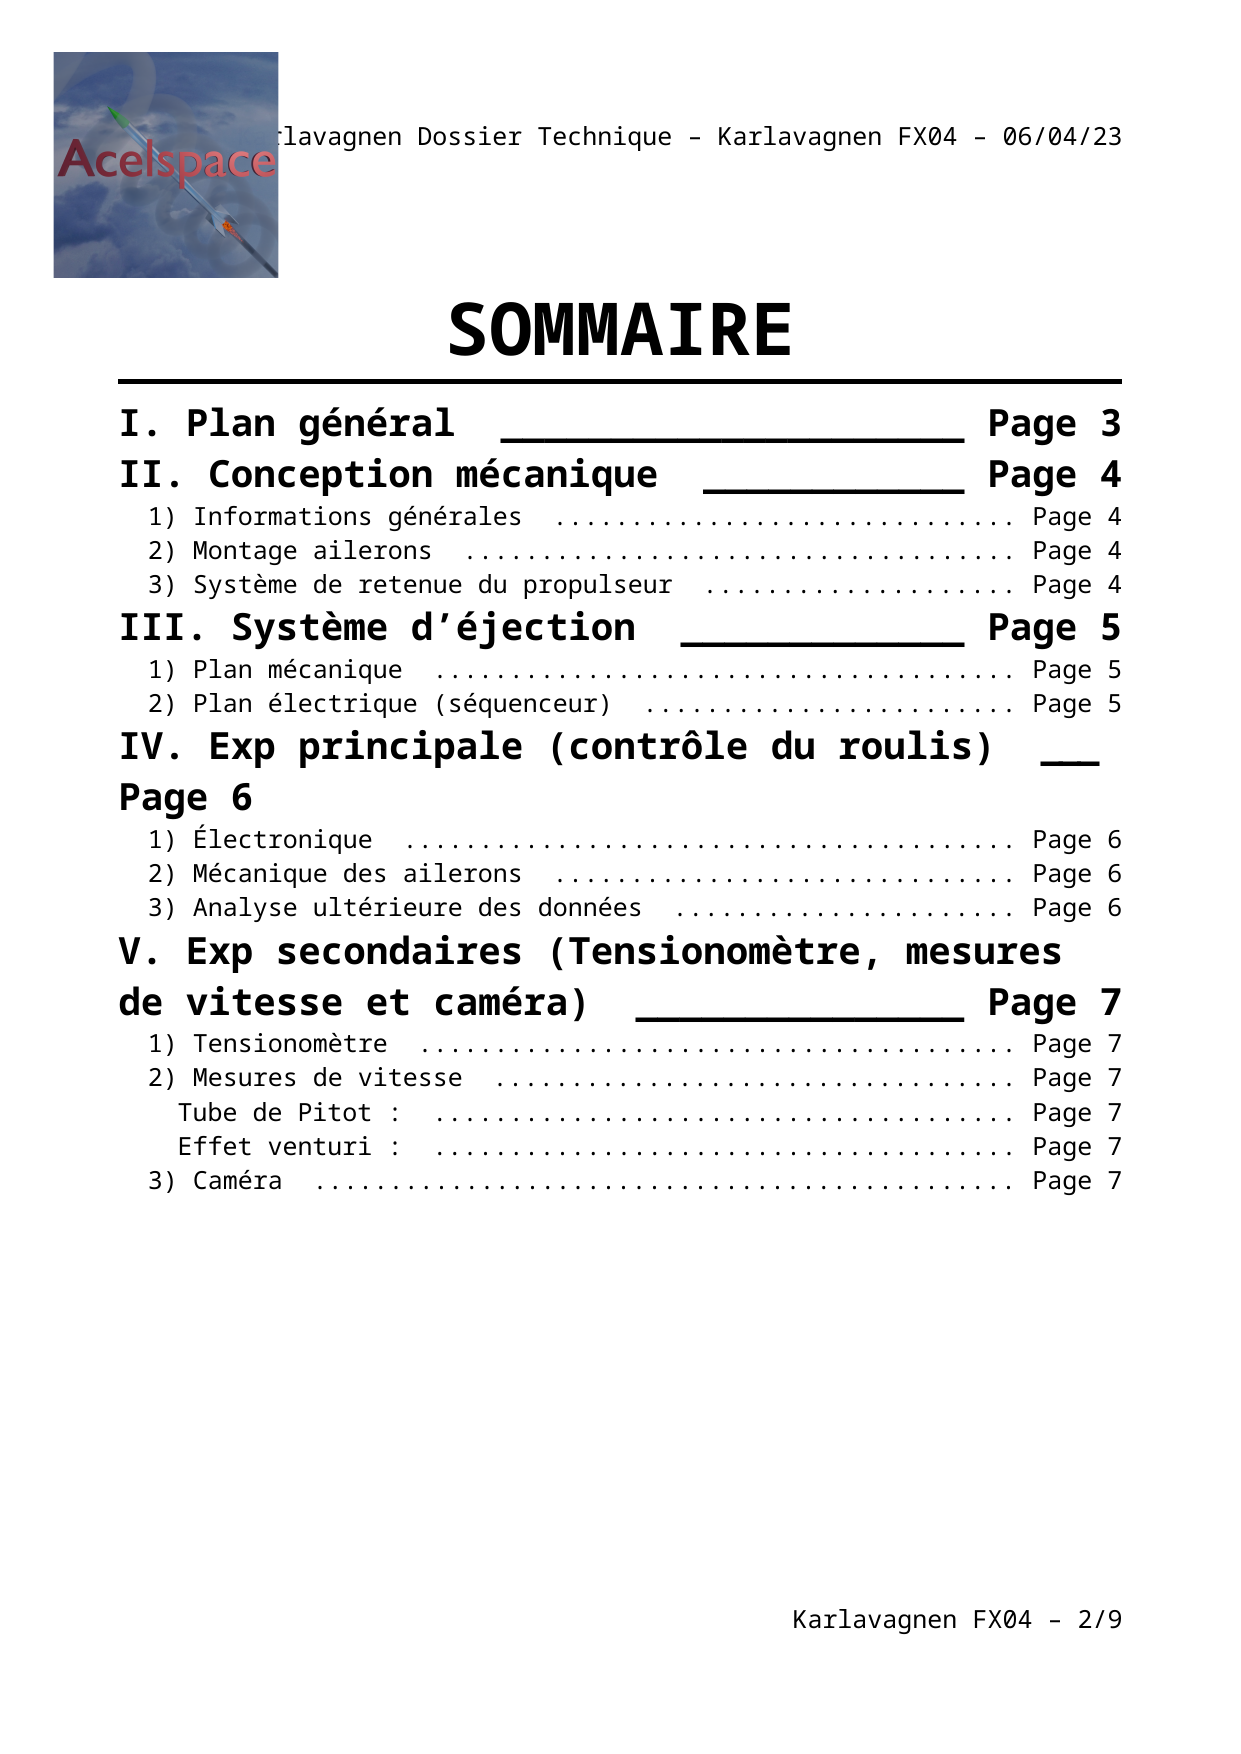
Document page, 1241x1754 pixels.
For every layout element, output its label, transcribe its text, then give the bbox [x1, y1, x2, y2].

picture [53, 52, 279, 278]
text 3) Caméra Page 7 [148, 1162, 1122, 1196]
text II. Conception mécanique Page 4 [118, 447, 1122, 498]
text 1) Électronique Page 6 [148, 822, 1122, 856]
subtitle Sommaire [118, 209, 1122, 379]
text 1) Plan mécanique Page 5 [148, 652, 1122, 686]
text 2) Plan électrique (séquenceur) Page 5 [148, 686, 1122, 720]
text V. Exp secondaires (Tensionomètre, mesures de vitesse et caméra) Page 7 [118, 924, 1122, 1026]
text 1) Tensionomètre Page 7 [148, 1026, 1122, 1060]
text Effet venturi : Page 7 [177, 1128, 1122, 1162]
text 3) Analyse ultérieure des données Page 6 [148, 890, 1122, 924]
text IV. Exp principale (contrôle du roulis) Page 6 [118, 720, 1122, 822]
text 2) Mesures de vitesse Page 7 [148, 1060, 1122, 1094]
text 1) Informations générales Page 4 [148, 498, 1122, 532]
text Tube de Pitot : Page 7 [177, 1094, 1122, 1128]
text 2) Montage ailerons Page 4 [148, 532, 1122, 566]
text 3) Système de retenue du propulseur Page 4 [148, 566, 1122, 601]
text 2) Mécanique des ailerons Page 6 [148, 856, 1122, 890]
text III. Système d’éjection Page 5 [118, 601, 1122, 652]
text I. Plan général Page 3 [118, 396, 1122, 447]
